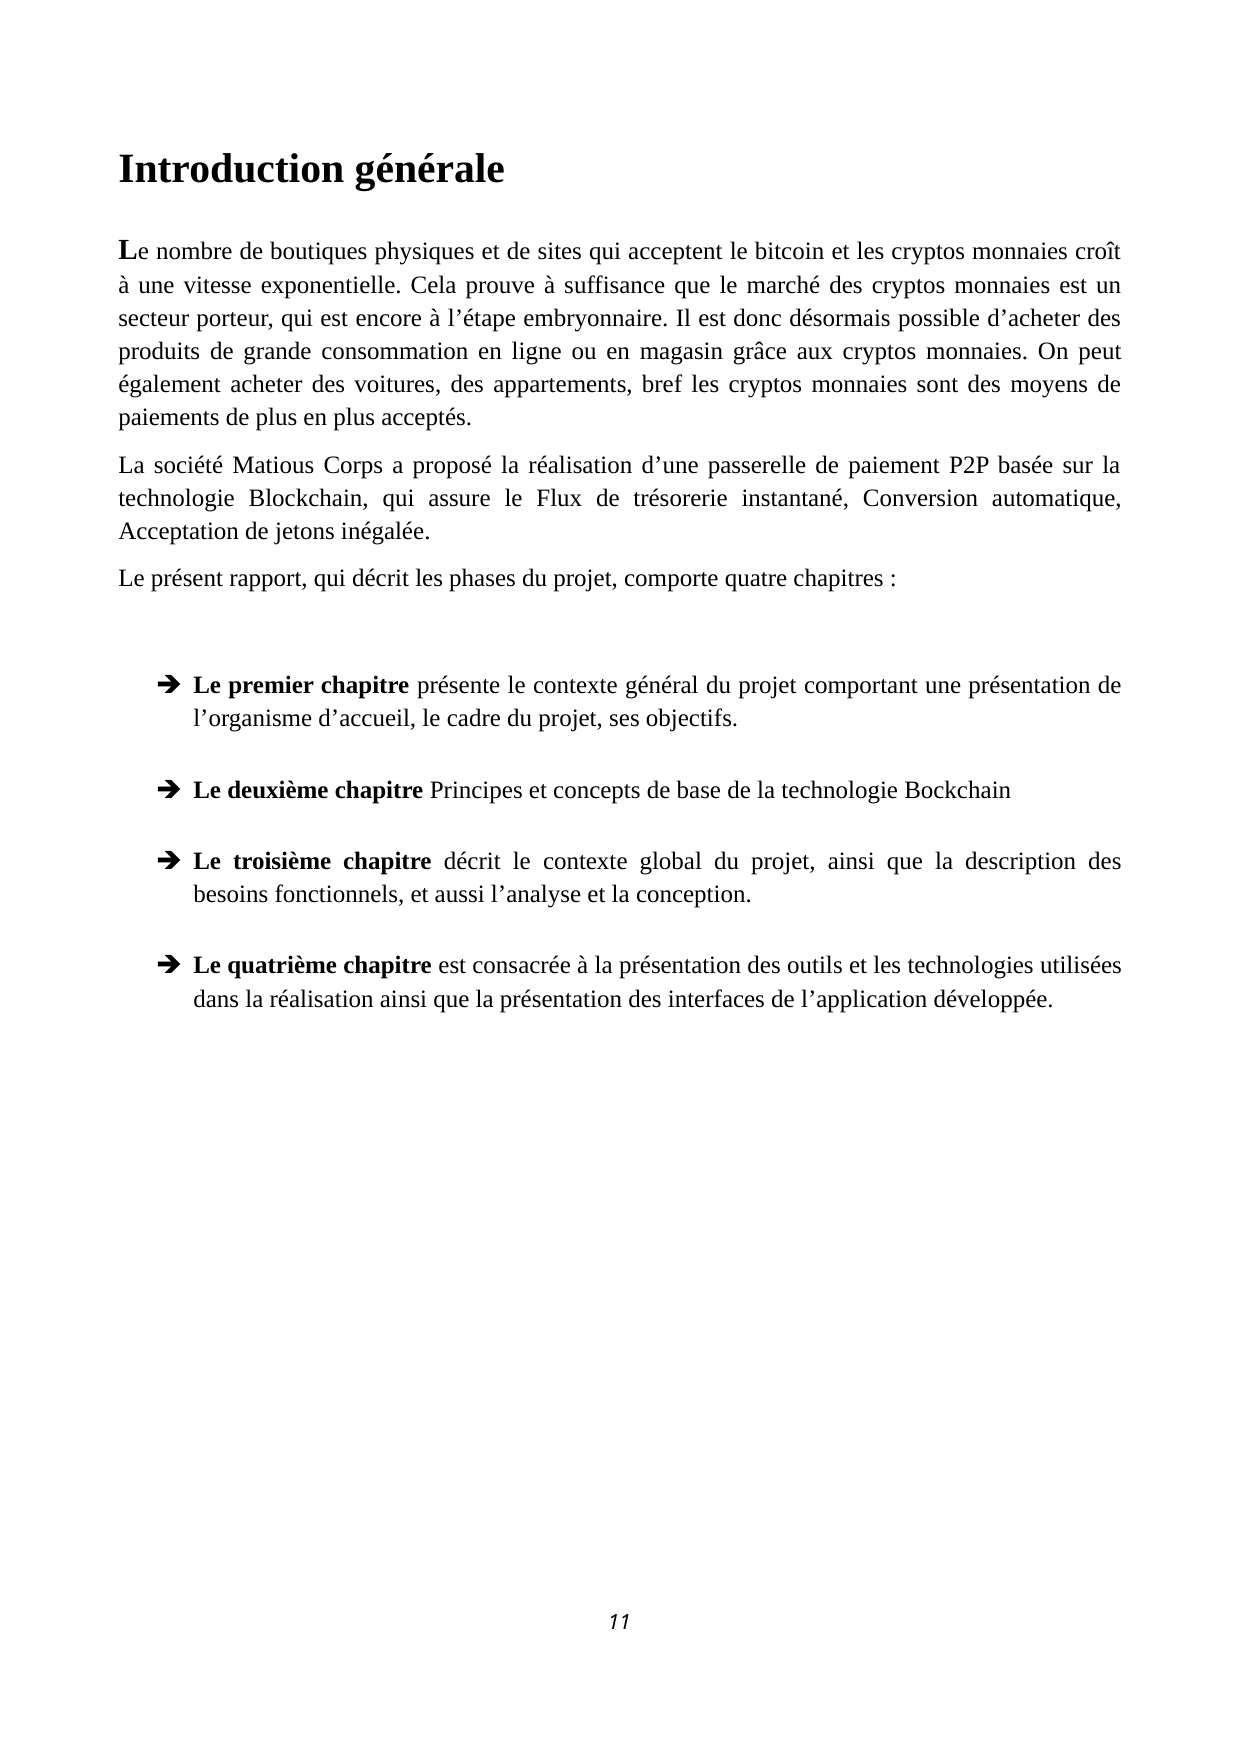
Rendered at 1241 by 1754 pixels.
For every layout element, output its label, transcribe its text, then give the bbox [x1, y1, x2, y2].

list Le premier chapitre présente le contexte général du projet comportant une présentation de l’organisme d’accueil, le cadre du projet, ses objectifs. [156, 671, 1122, 732]
list Le deuxième chapitre Principes et concepts de base de la technologie Bockchain [156, 775, 1122, 804]
text La société Matious Corps a proposé la réalisation d’une passerelle de paiement P2P basée sur la technologie Blockchain, qui assure le Flux de trésorerie instantané, Conversion automatique, Acceptation de jetons inégalée. [118, 450, 1122, 544]
text Le présent rapport, qui décrit les phases du projet, comporte quatre chapitres : [118, 563, 1122, 592]
subtitle Introduction générale [118, 143, 1122, 191]
list Le troisième chapitre décrit le contexte global du projet, ainsi que la description des besoins fonctionnels, et aussi l’analyse et la conception. [156, 846, 1122, 908]
text Le nombre de boutiques physiques et de sites qui acceptent le bitcoin et les cryptos monnaies croît à une vitesse exponentielle. Cela prouve à suffisance que le marché des cryptos monnaies est un secteur porteur, qui est encore à l’étape embryonnaire. Il est donc désormais possible d’acheter des produits de grande consommation en ligne ou en magasin grâce aux cryptos monnaies. On peut également acheter des voitures, des appartements, bref les cryptos monnaies sont des moyens de paiements de plus en plus acceptés. [118, 232, 1122, 431]
list Le quatrième chapitre est consacrée à la présentation des outils et les technologies utilisées dans la réalisation ainsi que la présentation des interfaces de l’application développée. [156, 951, 1122, 1012]
